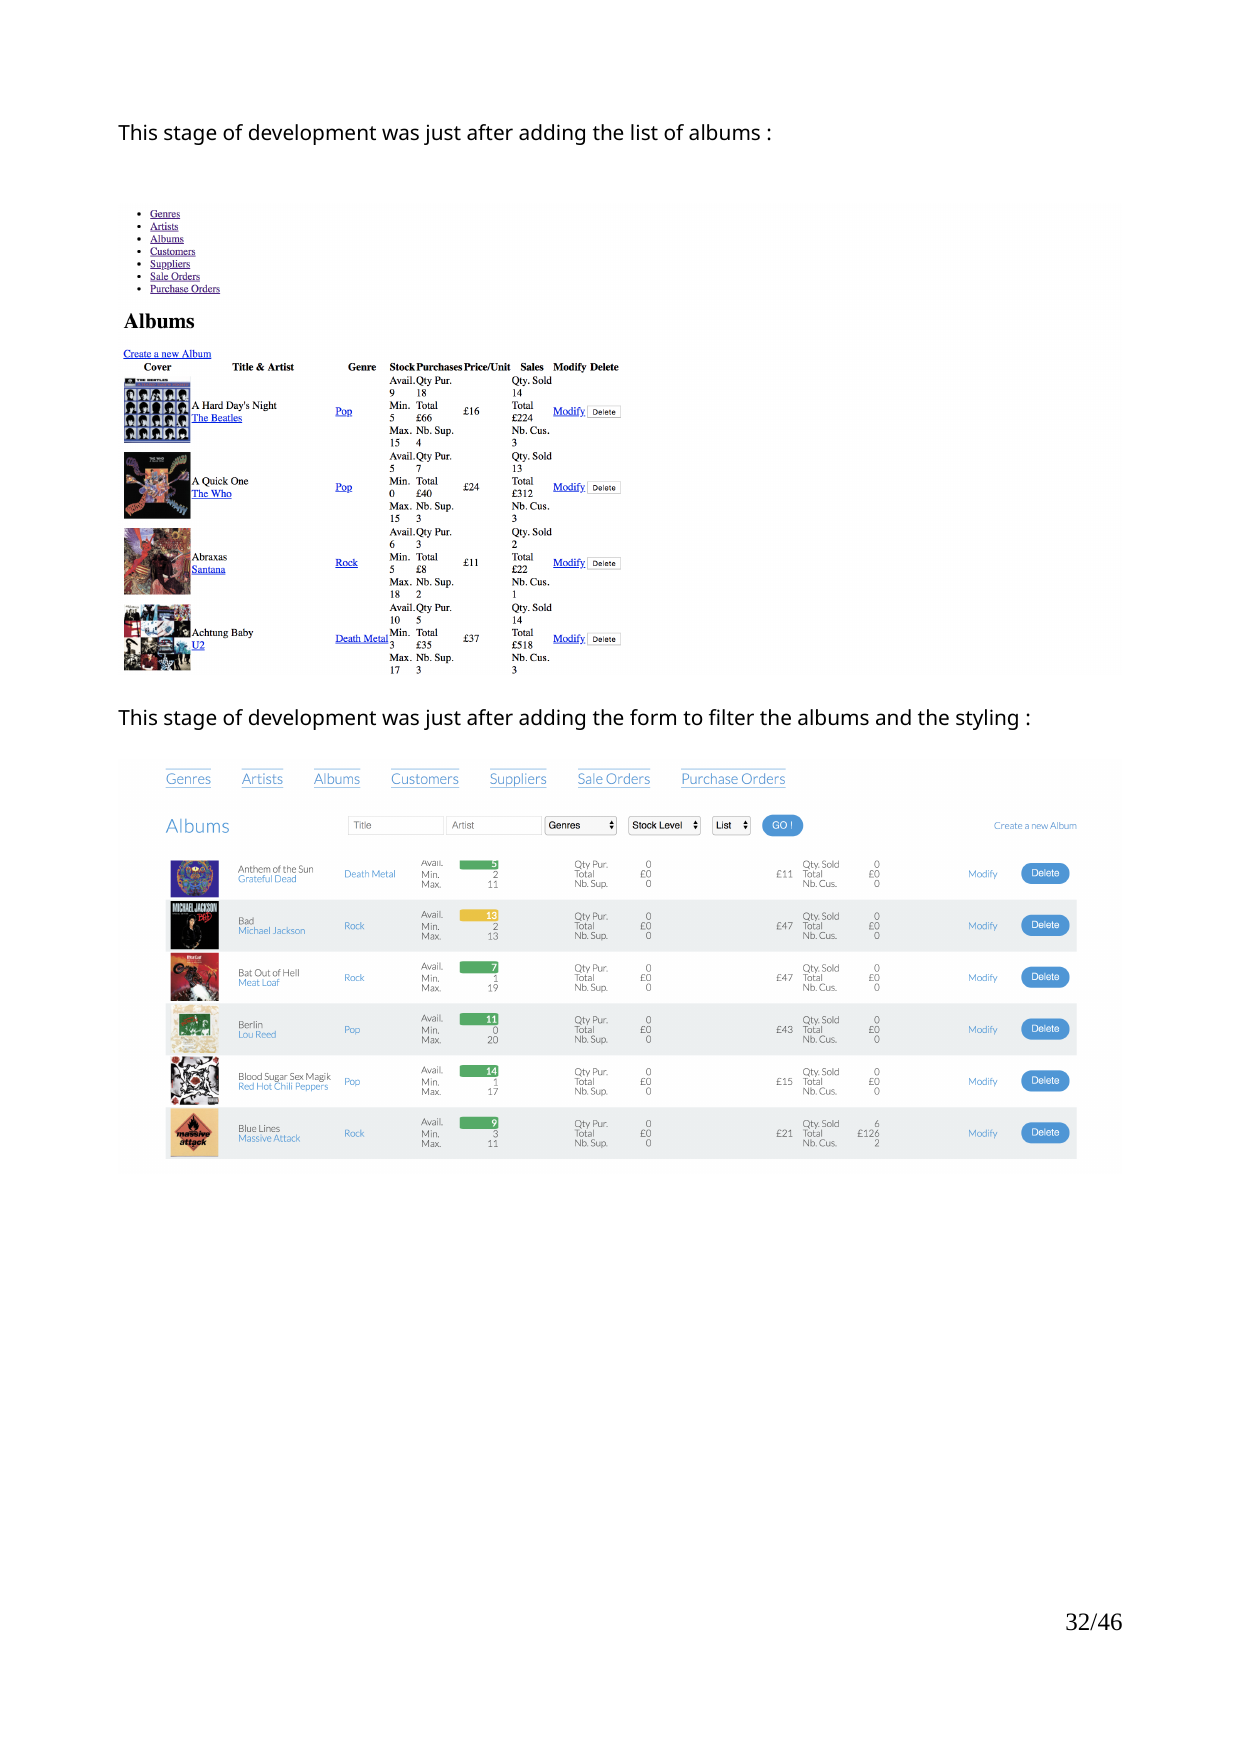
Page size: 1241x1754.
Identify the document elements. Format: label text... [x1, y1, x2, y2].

picture [118, 759, 1123, 1174]
text This stage of development was just after adding the form to filter the albums and the styling : [118, 703, 1122, 731]
text This stage of development was just after adding the list of albums : [118, 118, 1122, 147]
picture [118, 203, 1123, 675]
